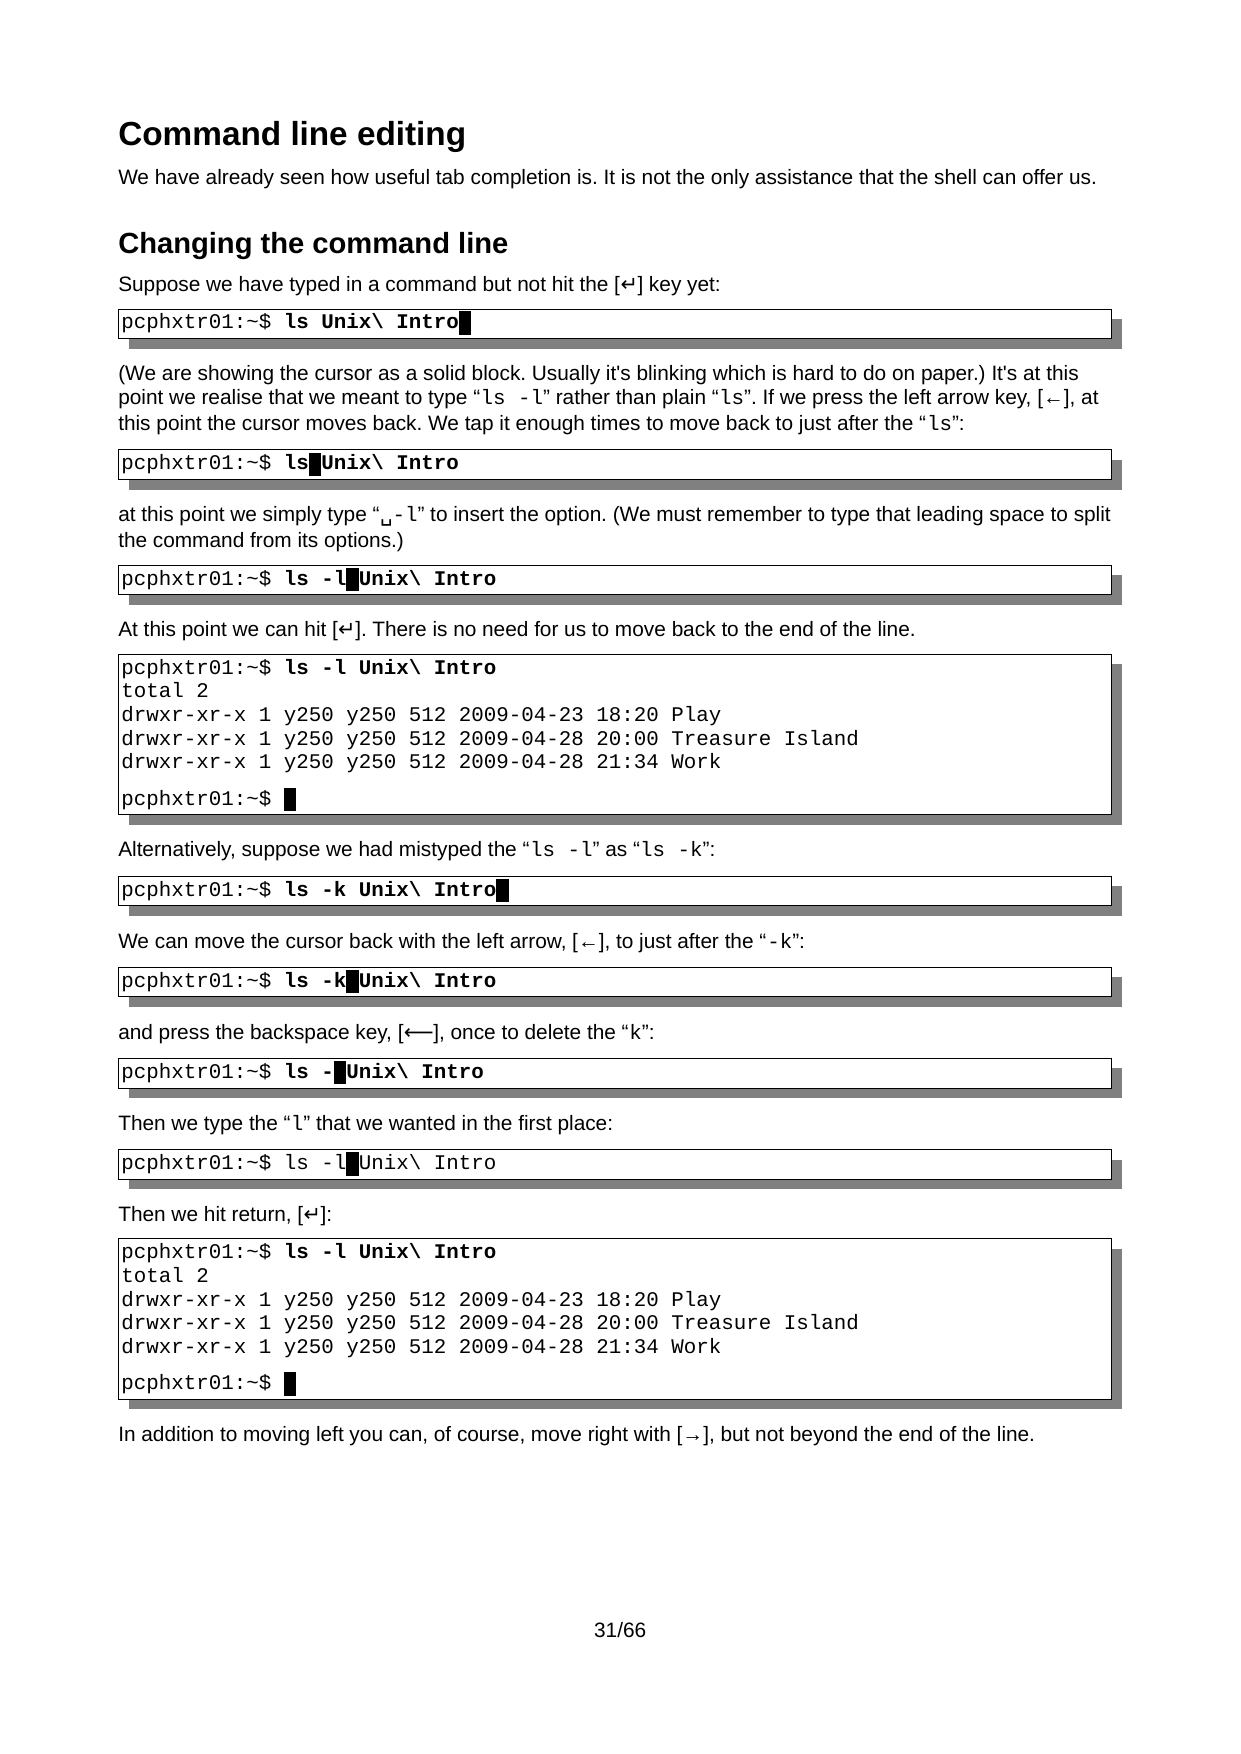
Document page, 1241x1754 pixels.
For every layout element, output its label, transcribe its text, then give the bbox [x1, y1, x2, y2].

text pcphxtr01:~$ ls ‑ Unix\ Intro [119, 1059, 1111, 1088]
text pcphxtr01:~$ ls ‑k Unix\ Intro [119, 877, 1111, 905]
text We have already seen how useful tab completion is. It is not the only assistance that the shell can offer us. [118, 164, 1122, 188]
text and press the backspace key, [⟵], once to delete the “k”: [118, 1019, 1122, 1045]
text pcphxtr01:~$ [119, 784, 1111, 814]
text At this point we can hit [↵]. There is no need for us to move back to the end of the line. [118, 617, 1122, 641]
text pcphxtr01:~$ ls ‑k Unix\ Intro [119, 968, 1111, 996]
text Alternatively, suppose we had mistyped the “ls ‑l” as “ls ‑k”: [118, 837, 1122, 863]
text Then we type the “l” that we wanted in the first place: [118, 1111, 1122, 1137]
text We can move the cursor back with the left arrow, [←], to just after the “‑k”: [118, 928, 1122, 954]
text In addition to moving left you can, of course, move right with [→], but not beyond the end of the line. [118, 1422, 1122, 1446]
text Suppose we have typed in a command but not hit the [↵] key yet: [118, 272, 1122, 296]
text pcphxtr01:~$ [119, 1369, 1111, 1399]
subtitle Changing the command line [118, 226, 1122, 259]
text pcphxtr01:~$ ls ‑l Unix\ Intro total 2 drwxr-xr-x 1 y250 y250 512 2009-04-23 18:20 Play drwxr-xr-x 1 y250 y250 512 2009-04-28 20:00 Treasure Island drwxr-xr-x 1 y250 y250 512 2009-04-28 21:34 Work [119, 1239, 1111, 1359]
text pcphxtr01:~$ ls Unix\ Intro [119, 450, 1111, 479]
text at this point we simply type “␣‑l” to insert the option. (We must remember to type that leading space to split the command from its options.) [118, 502, 1122, 552]
subtitle Command line editing [118, 113, 1122, 152]
text pcphxtr01:~$ ls ‑l Unix\ Intro [119, 1150, 1111, 1179]
text Then we hit return, [↵]: [118, 1202, 1122, 1226]
text pcphxtr01:~$ ls Unix\ Intro [119, 310, 1111, 338]
text pcphxtr01:~$ ls -l Unix\ Intro [119, 566, 1111, 594]
text (We are showing the cursor as a solid block. Usually it's blinking which is hard to do on paper.) It's at this point we realise that we meant to type “ls ‑l” rather than plain “ls”. If we press the left arrow key, [←], at this point the cursor moves back. We tap it enough times to move back to just after the “ls”: [118, 361, 1122, 437]
text pcphxtr01:~$ ls -l Unix\ Intro total 2 drwxr-xr-x 1 y250 y250 512 2009-04-23 18:20 Play drwxr-xr-x 1 y250 y250 512 2009-04-28 20:00 Treasure Island drwxr-xr-x 1 y250 y250 512 2009-04-28 21:34 Work [119, 655, 1111, 775]
